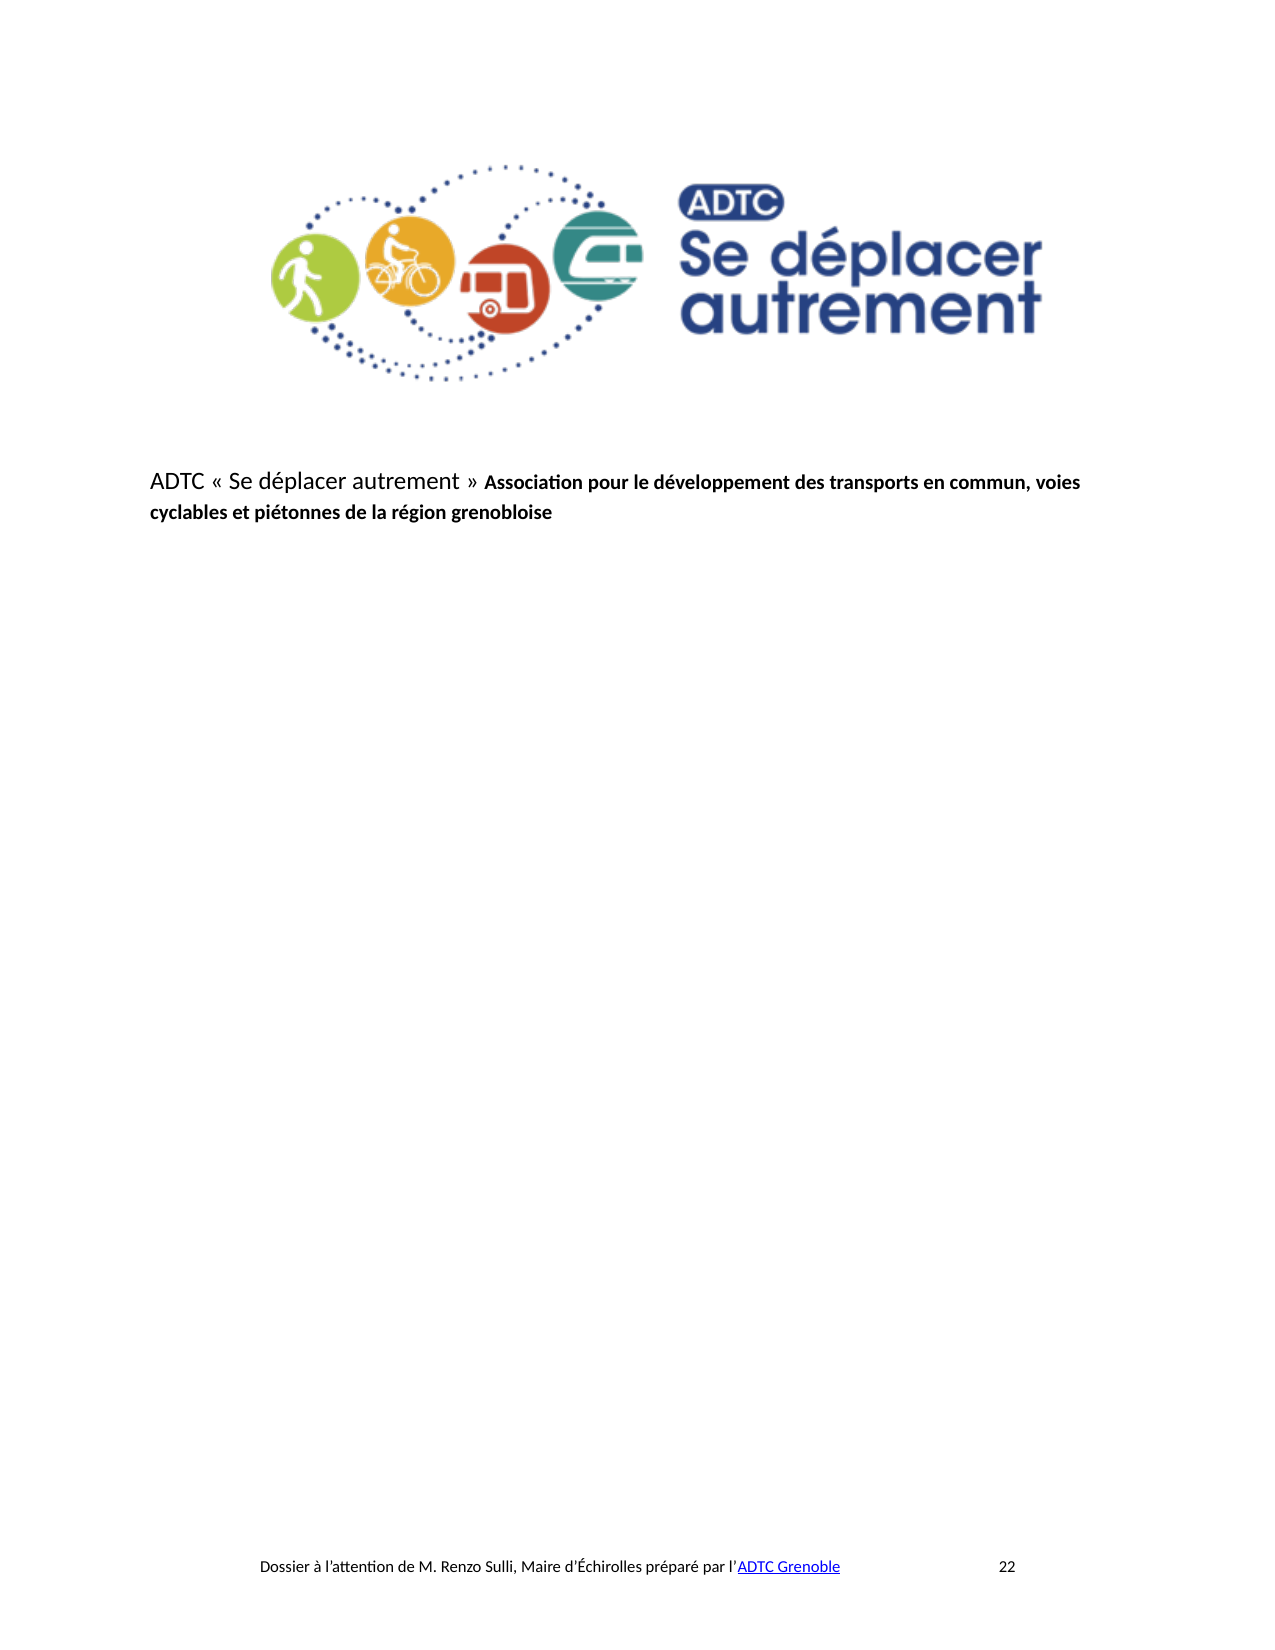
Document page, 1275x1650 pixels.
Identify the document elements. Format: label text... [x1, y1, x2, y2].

text ADTC « Se déplacer autrement » Association pour le développement des transports en commun, voies cyclables et piétonnes de la région grenobloise [150, 465, 1125, 525]
picture [189, 156, 1061, 391]
